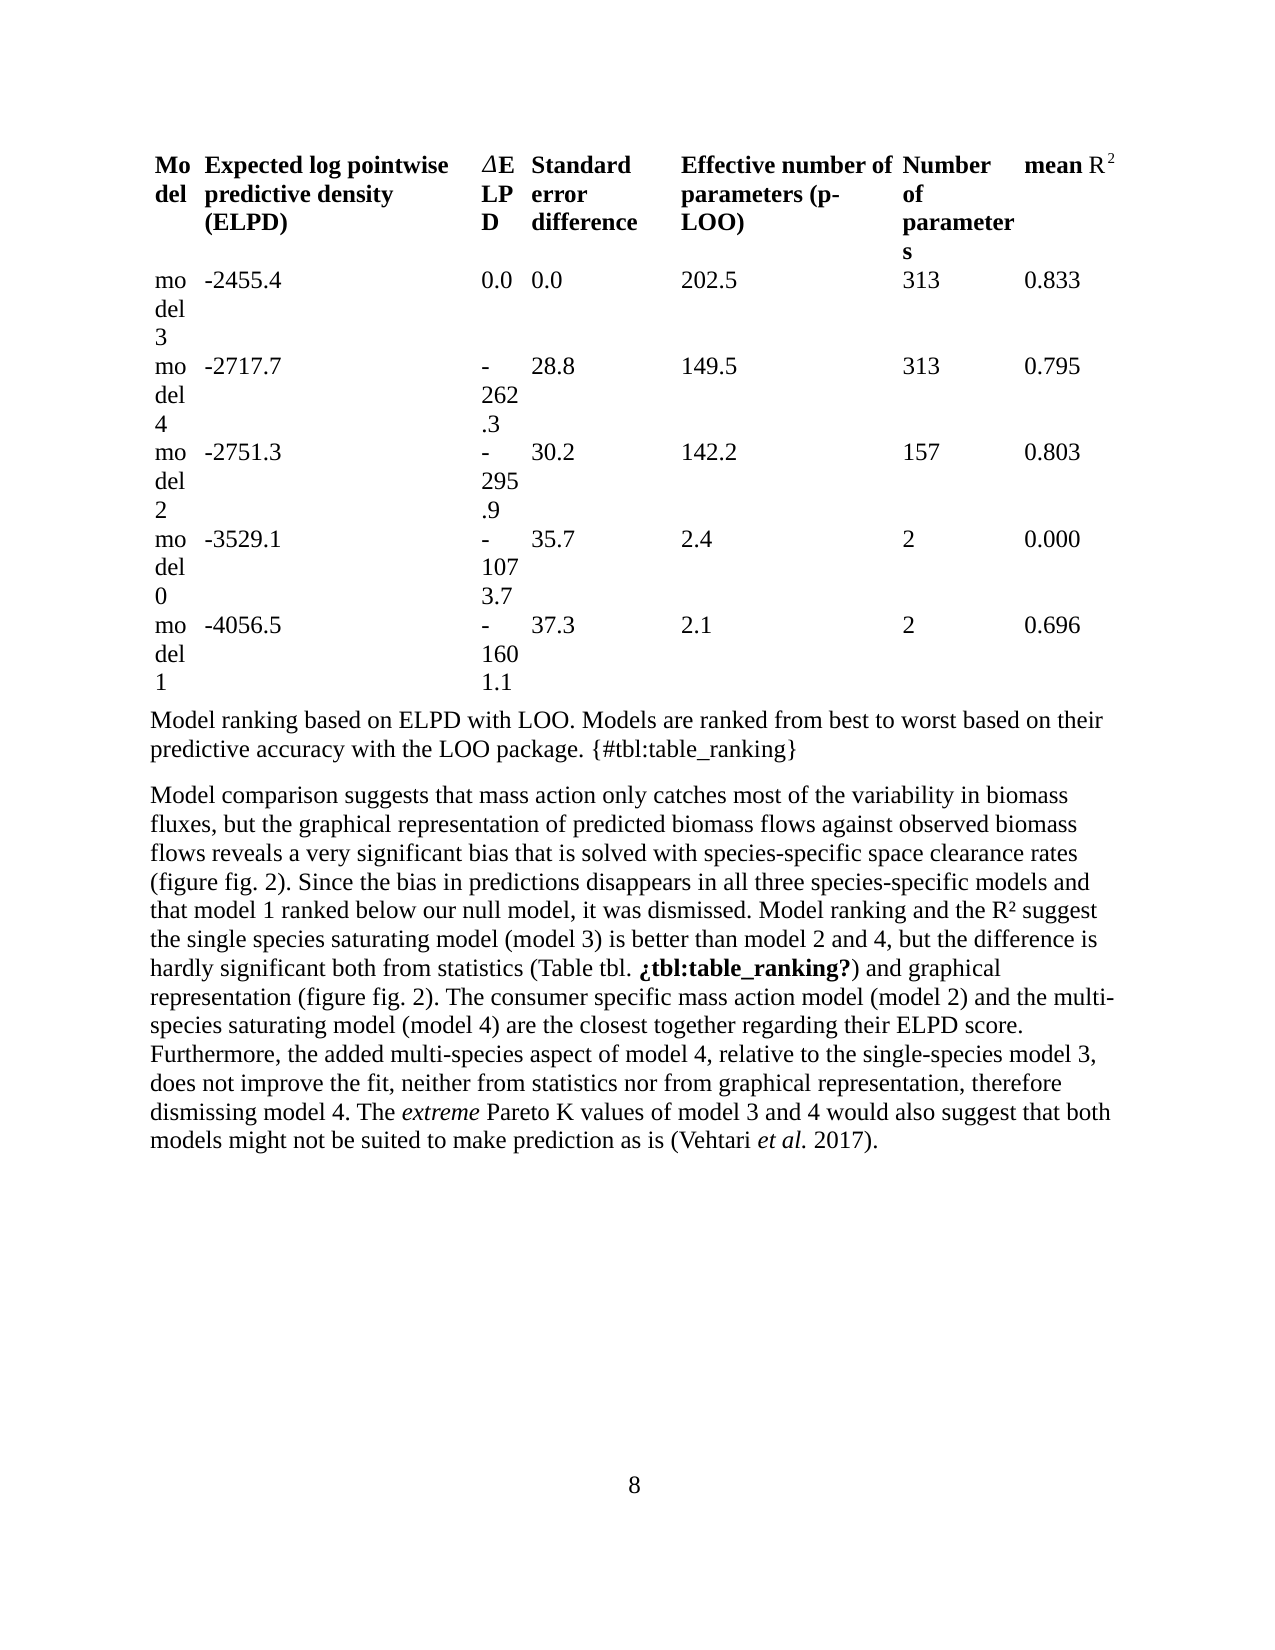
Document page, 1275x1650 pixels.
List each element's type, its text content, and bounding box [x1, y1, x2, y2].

table_cell model 3 [150, 265, 200, 351]
table_cell model 0 [150, 524, 200, 610]
table_cell 0.803 [1020, 438, 1125, 524]
table_cell 30.2 [527, 438, 676, 524]
text Model comparison suggests that mass action only catches most of the variability in biomass fluxes, but the graphical representation of predicted biomass flows against observed biomass flows reveals a very significant bias that is solved with species-specific space clearance rates (figure fig. 2). Since the bias in predictions disappears in all three species-specific models and that model 1 ranked below our null model, it was dismissed. Model ranking and the R² suggest the single species saturating model (model 3) is better than model 2 and 4, but the difference is hardly significant both from statistics (Table tbl. ¿tbl:table_ranking?) and graphical representation (figure fig. 2). The consumer specific mass action model (model 2) and the multi-species saturating model (model 4) are the closest together regarding their ELPD score. Furthermore, the added multi-species aspect of model 4, relative to the single-species model 3, does not improve the fit, neither from statistics nor from graphical representation, therefore dismissing model 4. The extreme Pareto K values of model 3 and 4 would also suggest that both models might not be suited to make prediction as is (Vehtari et al. 2017). [150, 781, 1125, 1154]
table_header Standard error difference [527, 150, 676, 265]
table_cell 2.1 [676, 610, 898, 696]
table_header Number of parameters [898, 150, 1020, 265]
table_cell -262.3 [477, 351, 527, 437]
table_cell model 1 [150, 610, 200, 696]
table_header ELPD [477, 150, 527, 265]
table_header Effective number of parameters (p-LOO) [676, 150, 898, 265]
table_cell -1601.1 [477, 610, 527, 696]
table_cell 0.833 [1020, 265, 1125, 351]
table_cell 2 [898, 610, 1020, 696]
table_cell 202.5 [676, 265, 898, 351]
table_cell 37.3 [527, 610, 676, 696]
table_cell 0.0 [477, 265, 527, 351]
table_cell 2.4 [676, 524, 898, 610]
table_cell 149.5 [676, 351, 898, 437]
table_header Expected log pointwise predictive density (ELPD) [200, 150, 477, 265]
table_cell -4056.5 [200, 610, 477, 696]
table_cell -2751.3 [200, 438, 477, 524]
table_cell 0.000 [1020, 524, 1125, 610]
table_cell 313 [898, 265, 1020, 351]
table_cell -295.9 [477, 438, 527, 524]
table_header mean [1020, 150, 1125, 265]
table_cell 142.2 [676, 438, 898, 524]
table_cell 0.0 [527, 265, 676, 351]
table_cell 35.7 [527, 524, 676, 610]
table_cell -2455.4 [200, 265, 477, 351]
table_cell 0.795 [1020, 351, 1125, 437]
text Model ranking based on ELPD with LOO. Models are ranked from best to worst based on their predictive accuracy with the LOO package. {#tbl:table_ranking} [150, 705, 1125, 763]
table_cell 28.8 [527, 351, 676, 437]
table_cell -2717.7 [200, 351, 477, 437]
table_cell model 2 [150, 438, 200, 524]
table_cell 157 [898, 438, 1020, 524]
table_cell -3529.1 [200, 524, 477, 610]
table_header Model [150, 150, 200, 265]
table_cell 2 [898, 524, 1020, 610]
table_cell 313 [898, 351, 1020, 437]
table_cell model 4 [150, 351, 200, 437]
table_cell -1073.7 [477, 524, 527, 610]
table_cell 0.696 [1020, 610, 1125, 696]
